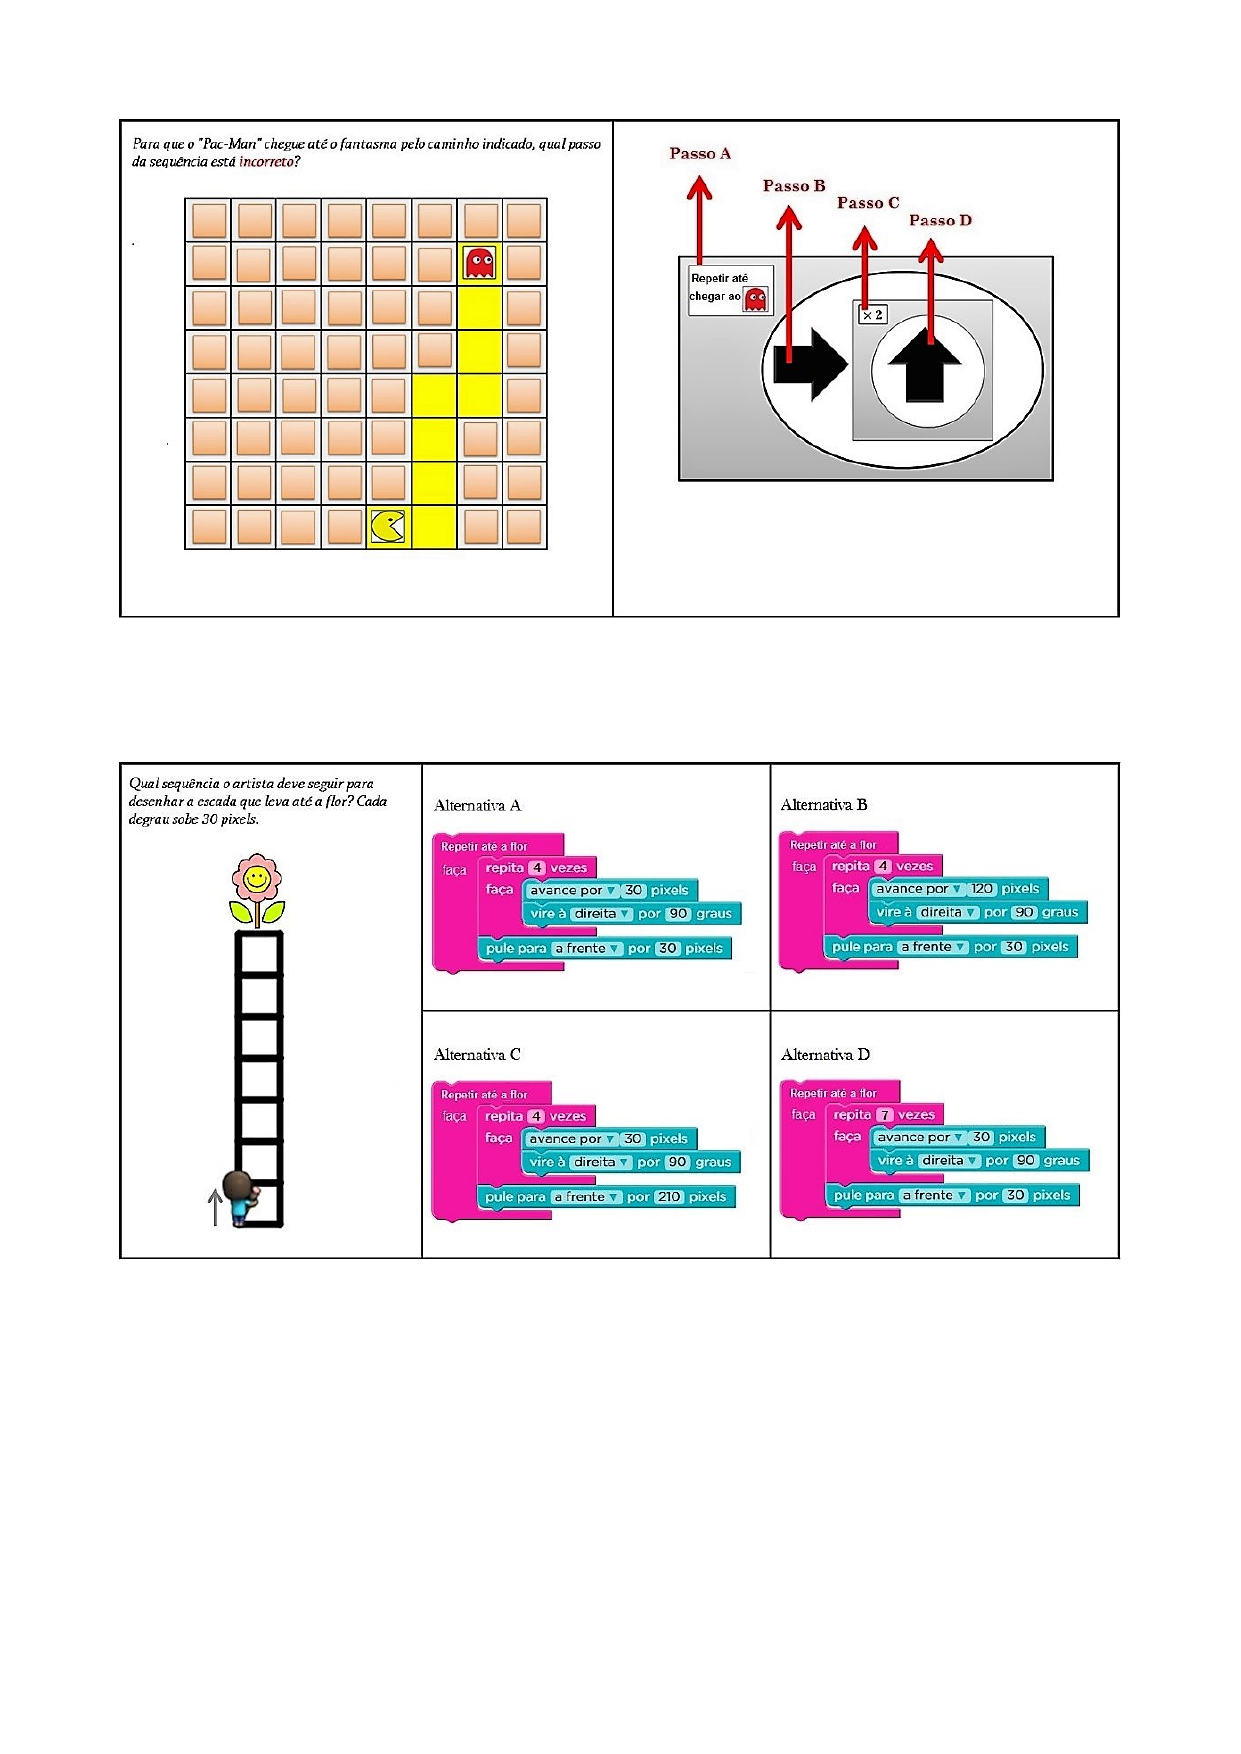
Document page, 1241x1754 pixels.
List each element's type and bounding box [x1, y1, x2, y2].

picture [118, 761, 1123, 1261]
picture [118, 118, 1123, 618]
